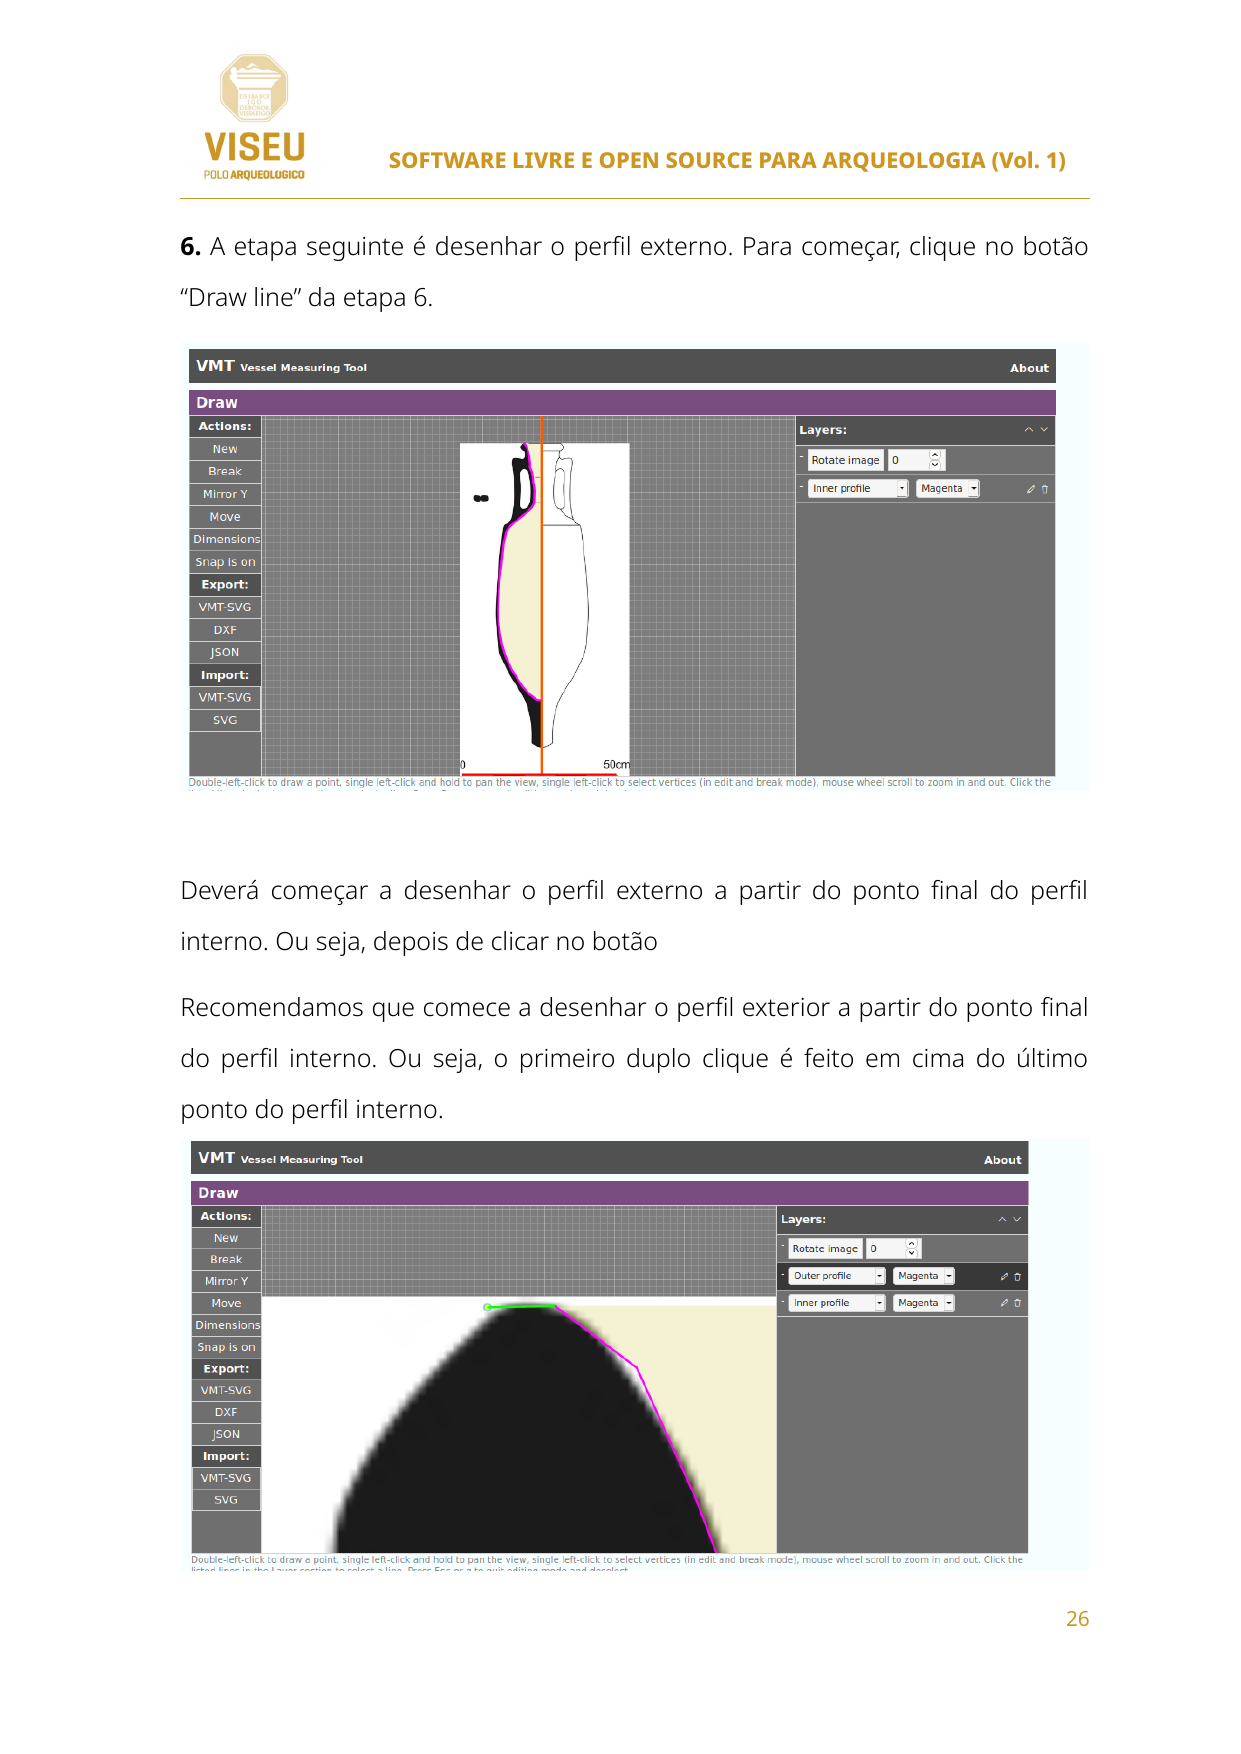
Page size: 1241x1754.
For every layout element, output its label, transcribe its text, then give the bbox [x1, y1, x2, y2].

text Deverá começar a desenhar o perfil externo a partir do ponto final do perfil interno. Ou seja, depois de clicar no botão [180, 873, 1090, 958]
picture [180, 342, 1090, 791]
text 6. A etapa seguinte é desenhar o perfil externo. Para começar, clique no botão “Draw line” da etapa 6. [180, 228, 1090, 313]
picture [180, 1139, 1090, 1571]
text Recomendamos que comece a desenhar o perfil exterior a partir do ponto final do perfil interno. Ou seja, o primeiro duplo clique é feito em cima do último ponto do perfil interno. [180, 989, 1090, 1126]
